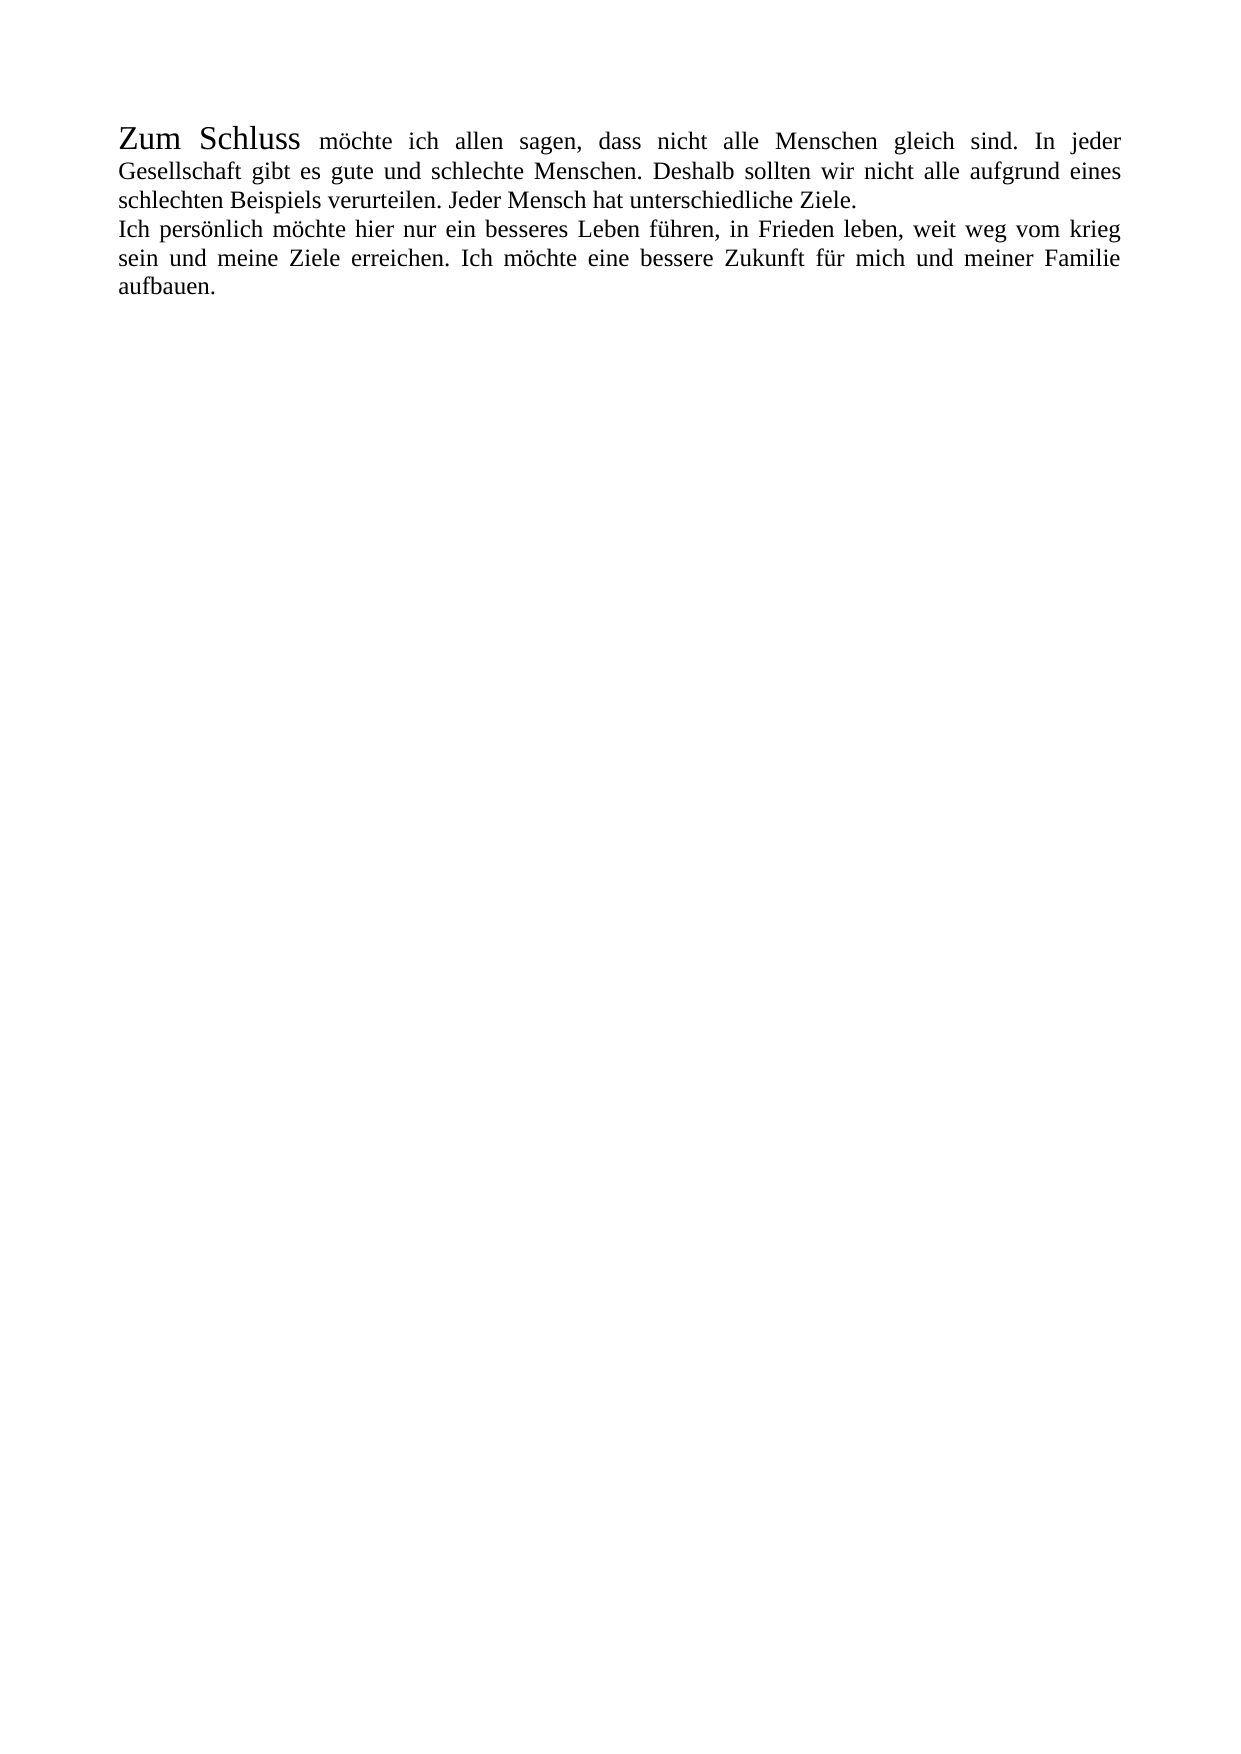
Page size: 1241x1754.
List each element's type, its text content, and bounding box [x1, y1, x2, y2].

text Ich persönlich möchte hier nur ein besseres Leben führen, in Frieden leben, weit weg vom krieg sein und meine Ziele erreichen. Ich möchte eine bessere Zukunft für mich und meiner Familie aufbauen. [118, 214, 1122, 300]
text Zum Schluss möchte ich allen sagen, dass nicht alle Menschen gleich sind. In jeder Gesellschaft gibt es gute und schlechte Menschen. Deshalb sollten wir nicht alle aufgrund eines schlechten Beispiels verurteilen. Jeder Mensch hat unterschiedliche Ziele. [118, 118, 1122, 214]
